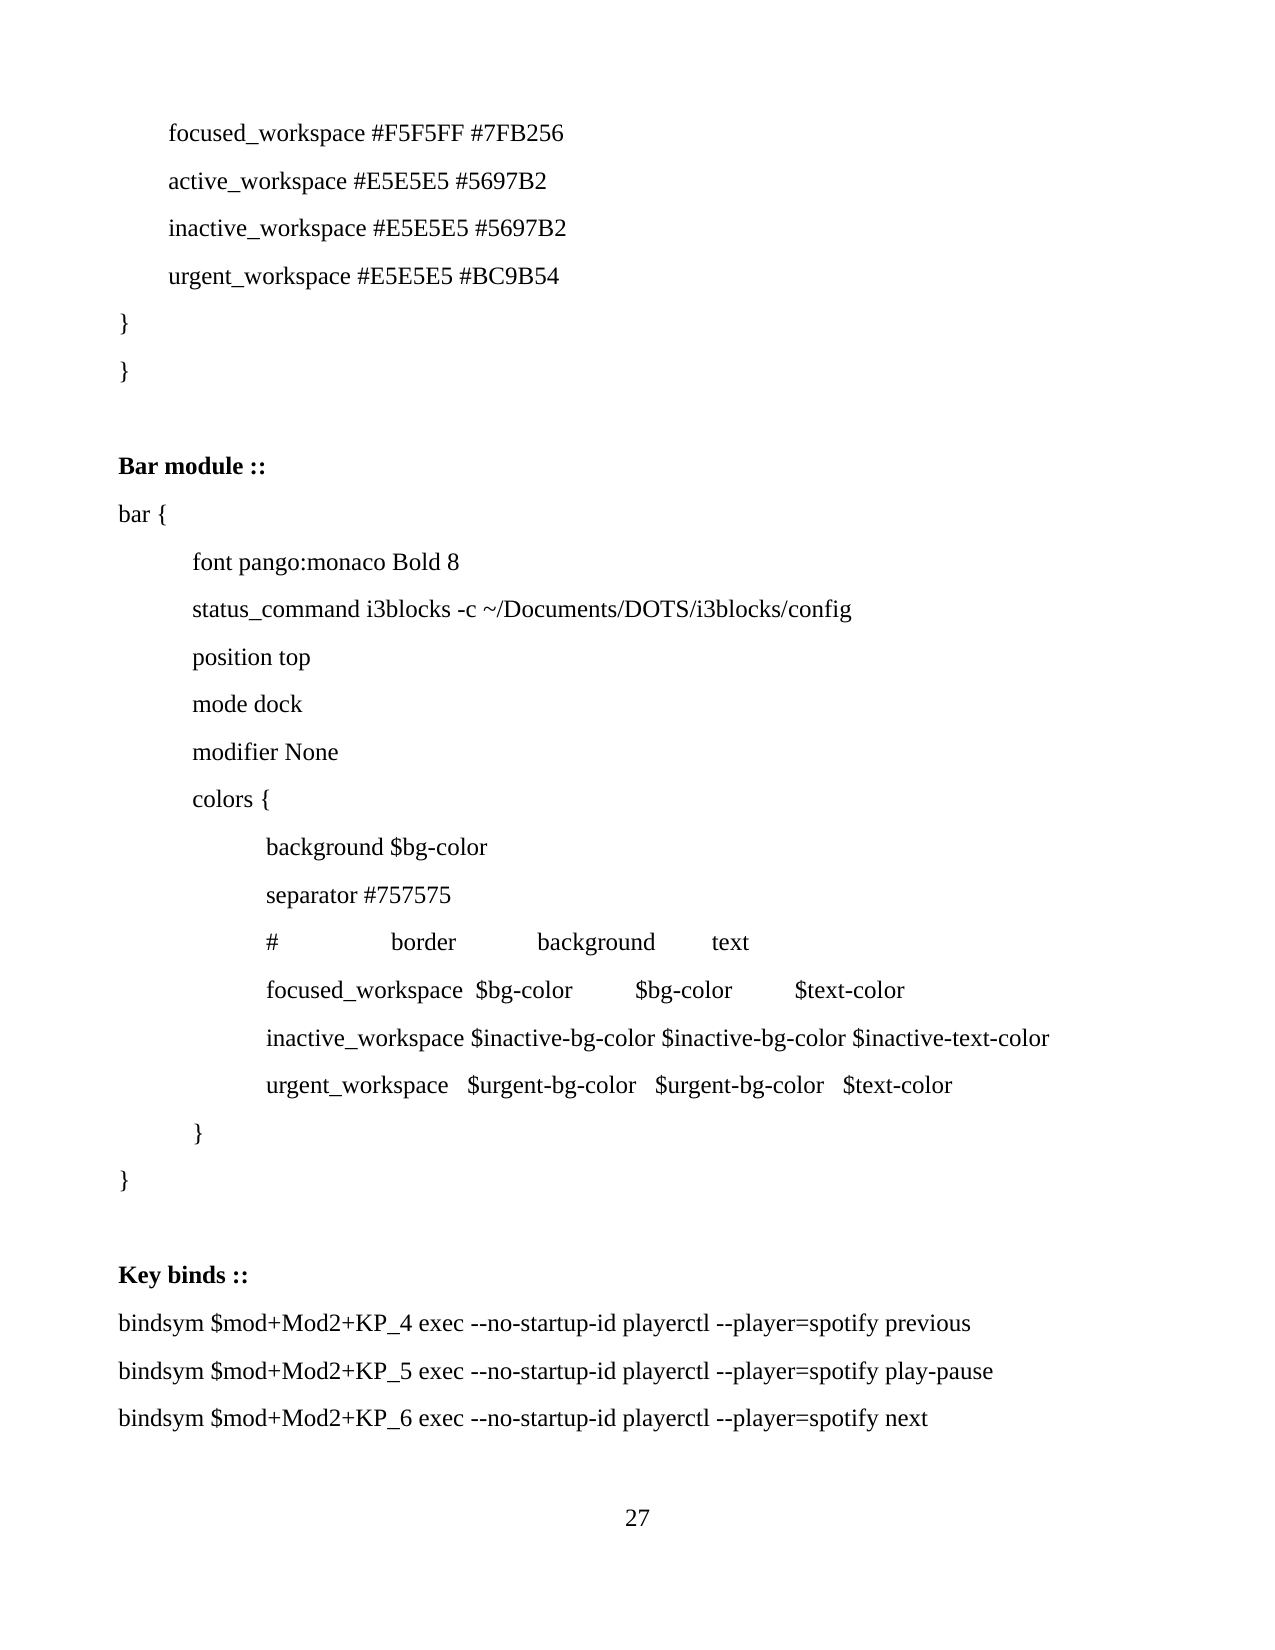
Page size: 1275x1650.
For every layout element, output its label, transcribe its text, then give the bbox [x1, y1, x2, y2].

text Bar module :: [118, 451, 1157, 480]
text modifier None [118, 737, 1157, 766]
text background $bg-color [118, 832, 1157, 861]
text mode dock [118, 689, 1157, 718]
text status_command i3blocks -c ~/Documents/DOTS/i3blocks/config [118, 594, 1157, 623]
text bar { [118, 499, 1157, 528]
text } [118, 1165, 1157, 1194]
text } [118, 1118, 1157, 1147]
text # border background text [118, 927, 1157, 956]
text urgent_workspace #E5E5E5 #BC9B54 [118, 261, 1157, 290]
text bindsym $mod+Mod2+KP_5 exec --no-startup-id playerctl --player=spotify play-pause [118, 1356, 1157, 1384]
text bindsym $mod+Mod2+KP_6 exec --no-startup-id playerctl --player=spotify next [118, 1403, 1157, 1432]
text active_workspace #E5E5E5 #5697B2 [118, 166, 1157, 194]
text inactive_workspace $inactive-bg-color $inactive-bg-color $inactive-text-color [118, 1023, 1157, 1051]
text inactive_workspace #E5E5E5 #5697B2 [118, 213, 1157, 242]
text separator #757575 [118, 880, 1157, 908]
text Key binds :: [118, 1261, 1157, 1289]
text focused_workspace #F5F5FF #7FB256 [118, 118, 1157, 147]
text font pango:monaco Bold 8 [118, 547, 1157, 575]
text bindsym $mod+Mod2+KP_4 exec --no-startup-id playerctl --player=spotify previous [118, 1308, 1157, 1337]
text colors { [118, 784, 1157, 813]
text } [118, 356, 1157, 385]
text position top [118, 642, 1157, 671]
text urgent_workspace $urgent-bg-color $urgent-bg-color $text-color [118, 1070, 1157, 1099]
text } [118, 308, 1157, 337]
text focused_workspace $bg-color $bg-color $text-color [118, 975, 1157, 1004]
